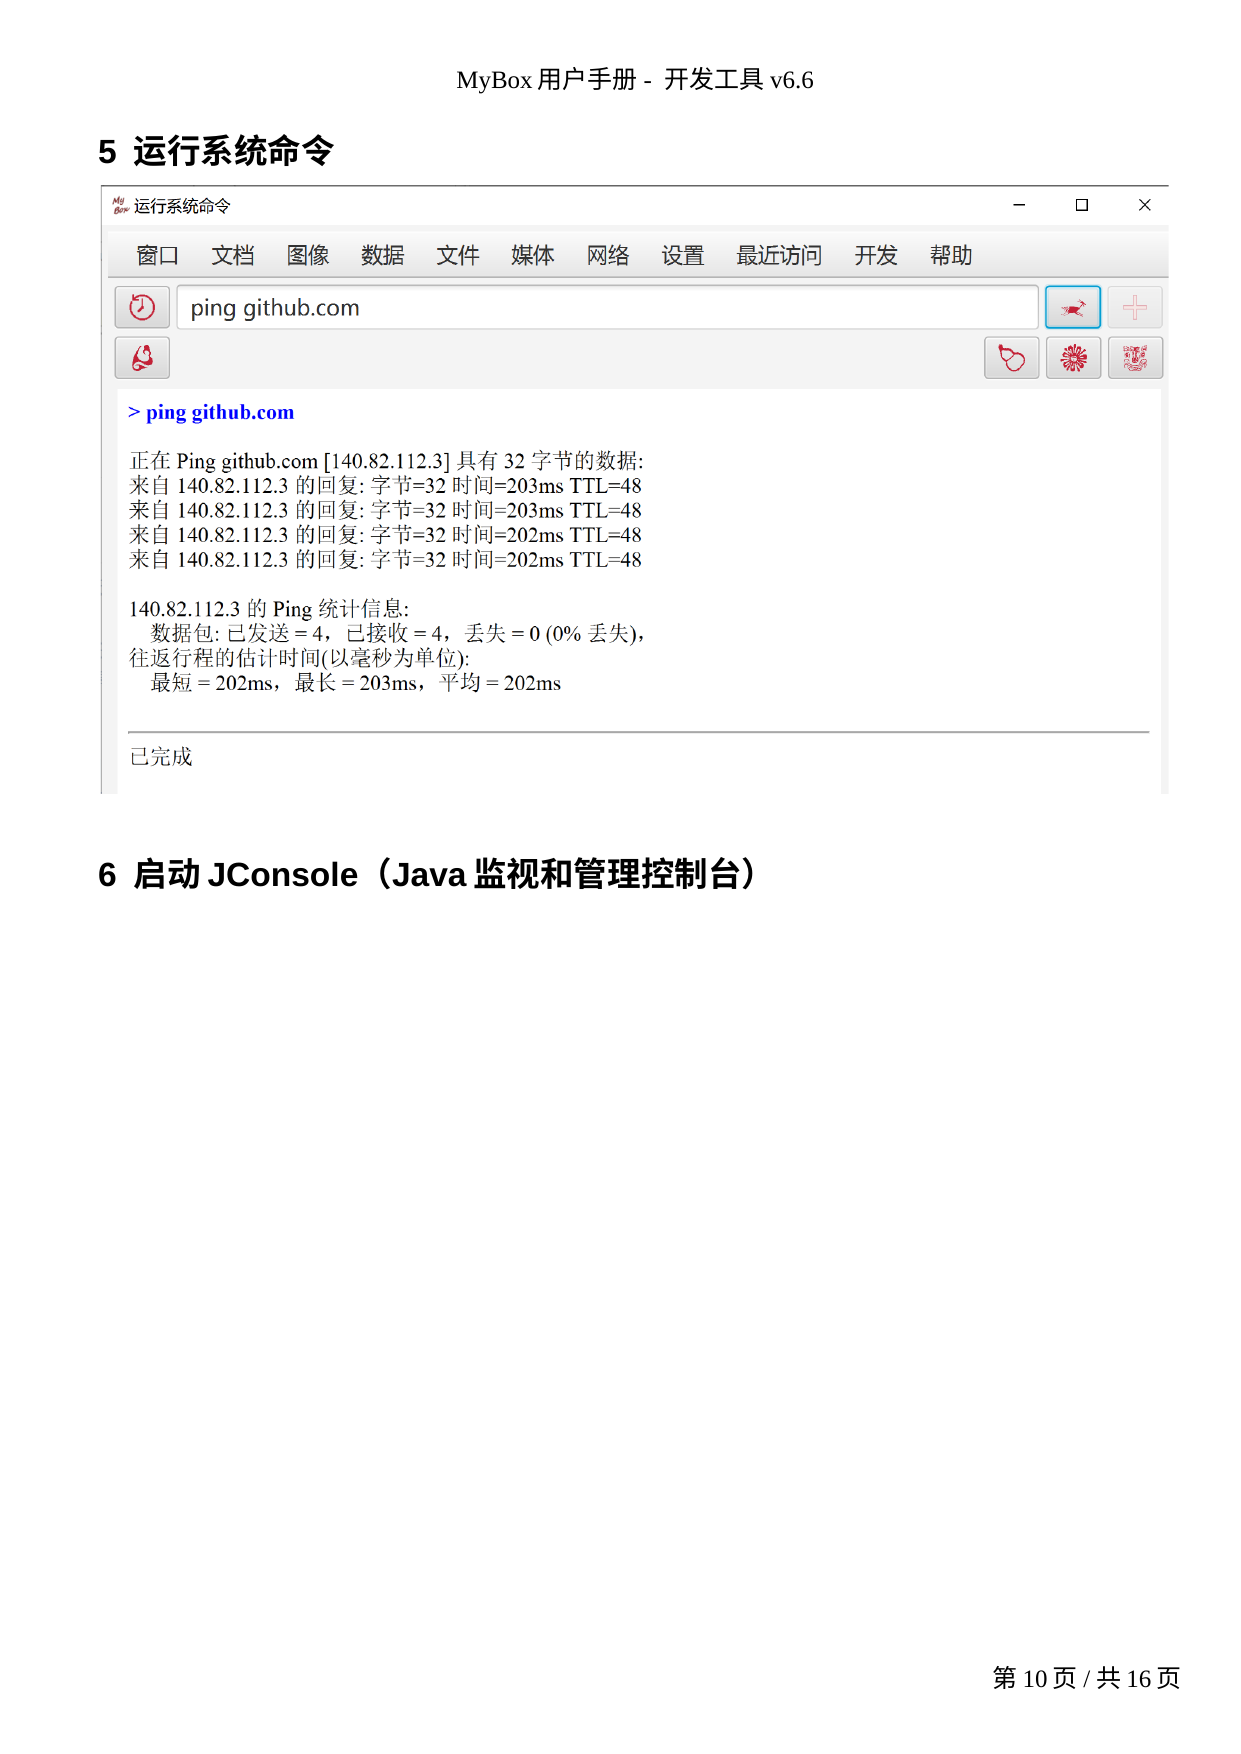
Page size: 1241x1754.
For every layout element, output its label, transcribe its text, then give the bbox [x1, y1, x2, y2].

picture [100, 185, 1169, 794]
subtitle 运行系统命令 [88, 125, 1181, 173]
subtitle 启动JConsole（Java监视和管理控制台） [88, 847, 1181, 896]
